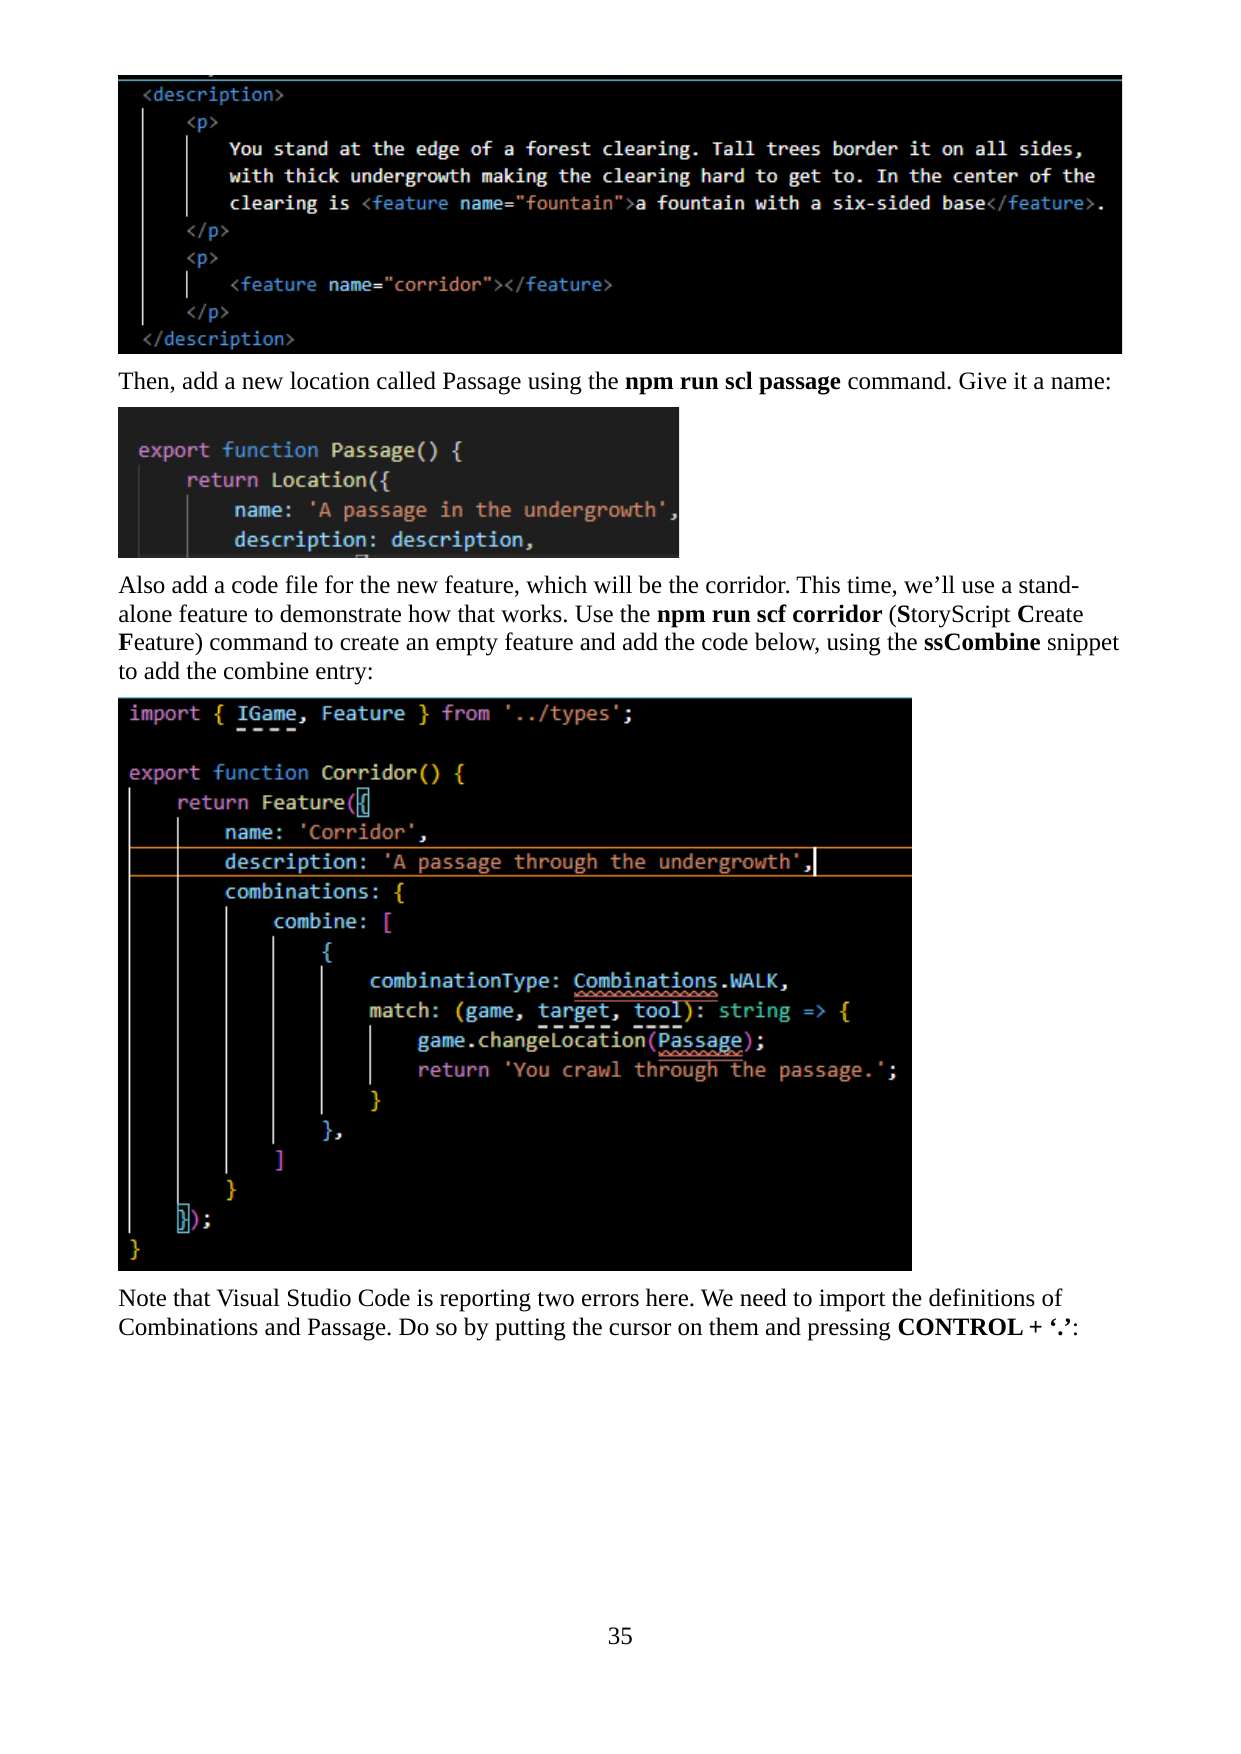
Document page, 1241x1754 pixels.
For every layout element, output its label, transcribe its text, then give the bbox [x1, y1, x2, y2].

text Note that Visual Studio Code is reporting two errors here. We need to import the definitions of Combinations and Passage. Do so by putting the cursor on them and pressing CONTROL + ‘.’: [118, 1283, 1122, 1341]
text Then, add a new location called Passage using the npm run scl passage command. Give it a name: [118, 366, 1122, 395]
text Also add a code file for the new feature, which will be the corridor. This time, we’ll use a stand-alone feature to demonstrate how that works. Use the npm run scf corridor (StoryScript Create Feature) command to create an empty feature and add the code below, using the ssCombine snippet to add the combine entry: [118, 570, 1122, 685]
